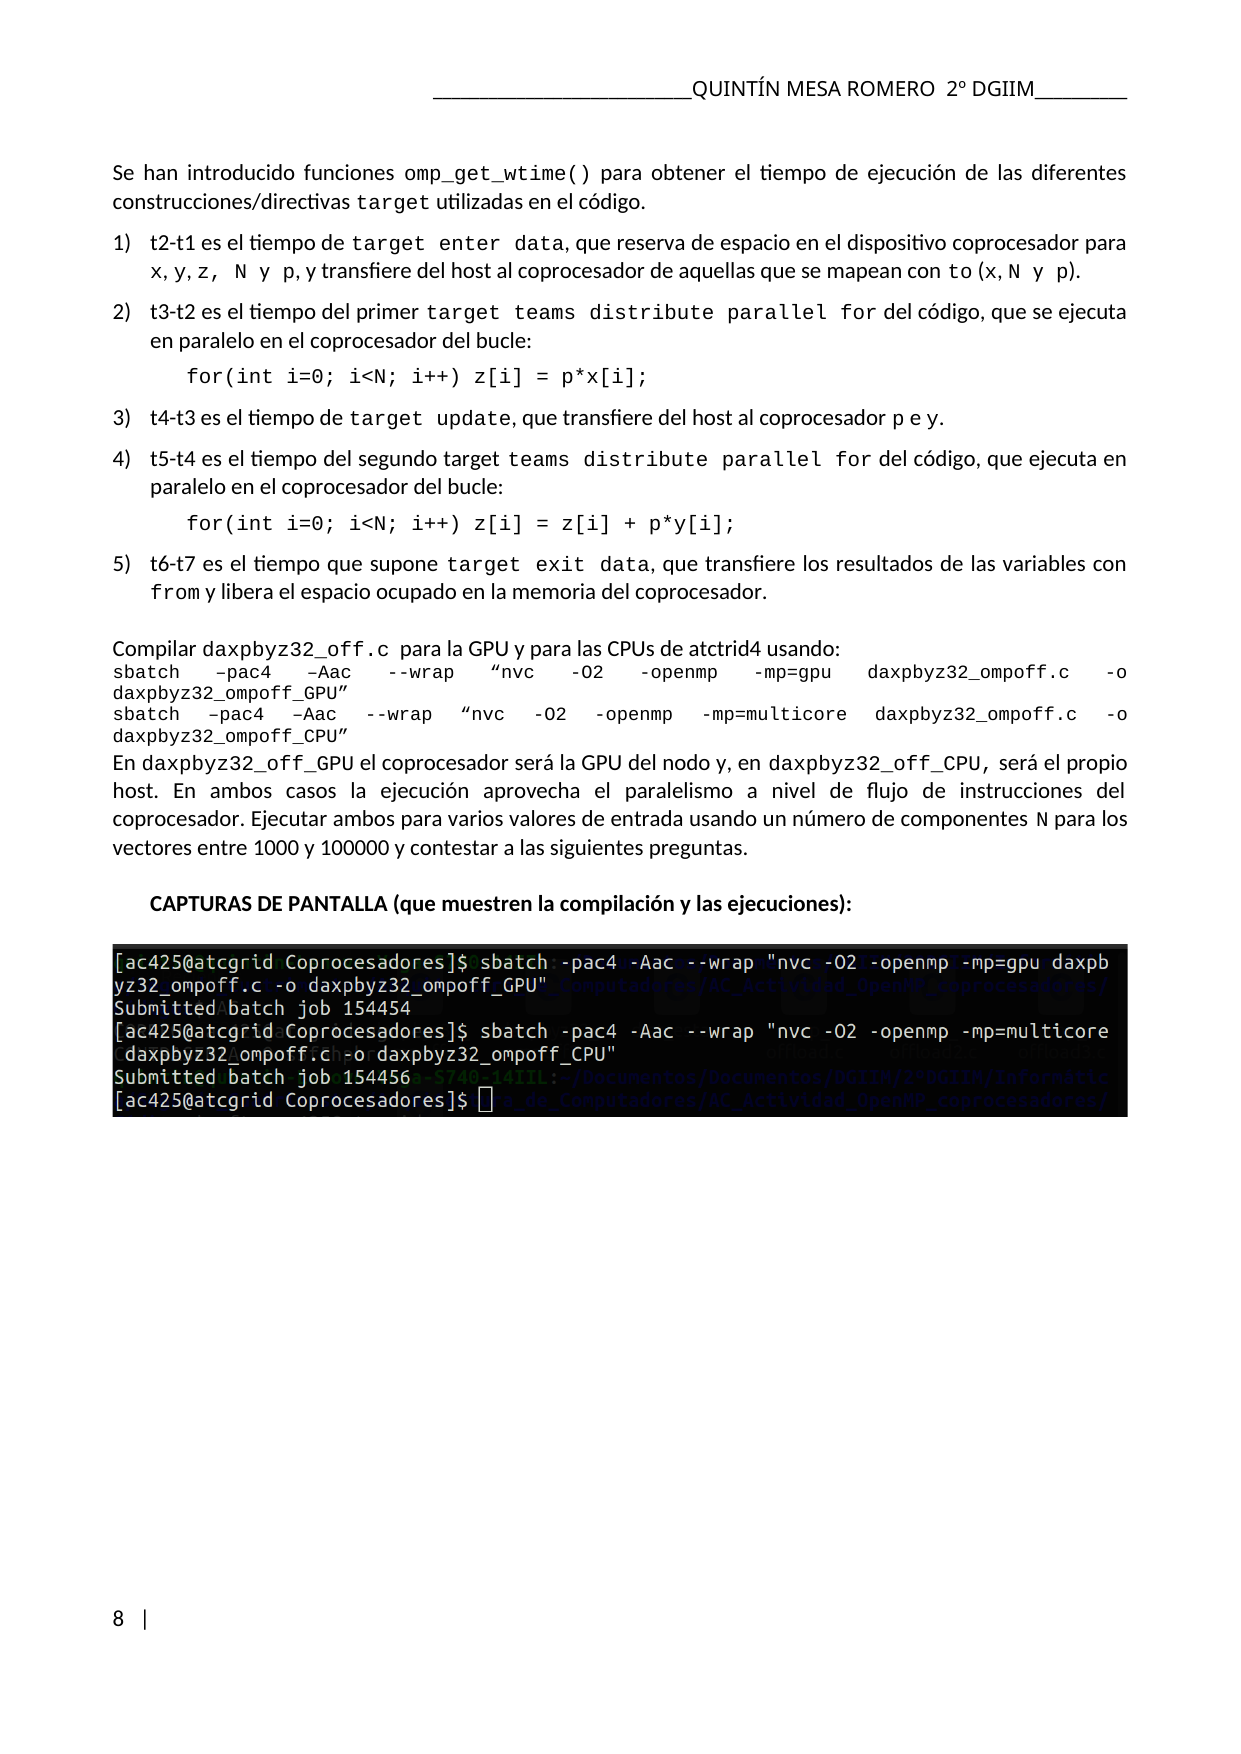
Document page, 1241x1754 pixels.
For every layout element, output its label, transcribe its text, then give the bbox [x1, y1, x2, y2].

list t2-t1 es el tiempo de target enter data, que reserva de espacio en el dispositivo coprocesador para x, y, z, N y p, y transfiere del host al coprocesador de aquellas que se mapean con to (x, N y p). [112, 228, 1128, 285]
text sbatch –pac4 –Aac --wrap “nvc -O2 -openmp -mp=gpu daxpbyz32_ompoff.c -o daxpbyz32_ompoff_GPU” [112, 663, 1128, 705]
text sbatch –pac4 –Aac --wrap “nvc -O2 -openmp -mp=multicore daxpbyz32_ompoff.c -o daxpbyz32_ompoff_CPU” [112, 705, 1128, 748]
list t3-t2 es el tiempo del primer target teams distribute parallel for del código, que se ejecuta en paralelo en el coprocesador del bucle: [112, 297, 1128, 354]
list for(int i=0; i<N; i++) z[i] = p*x[i]; [186, 367, 1128, 390]
list for(int i=0; i<N; i++) z[i] = z[i] + p*y[i]; [186, 513, 1128, 536]
picture [112, 944, 1128, 1117]
list t6-t7 es el tiempo que supone target exit data, que transfiere los resultados de las variables con from y libera el espacio ocupado en la memoria del coprocesador. [112, 549, 1128, 606]
text Se han introducido funciones omp_get_wtime() para obtener el tiempo de ejecución de las diferentes construcciones/directivas target utilizadas en el código. [112, 158, 1128, 215]
list t5-t4 es el tiempo del segundo target teams distribute parallel for del código, que ejecuta en paralelo en el coprocesador del bucle: [112, 444, 1128, 500]
text En daxpbyz32_off_GPU el coprocesador será la GPU del nodo y, en daxpbyz32_off_CPU, será el propio host. En ambos casos la ejecución aprovecha el paralelismo a nivel de flujo de instrucciones del coprocesador. Ejecutar ambos para varios valores de entrada usando un número de componentes N para los vectores entre 1000 y 100000 y contestar a las siguientes preguntas. [112, 748, 1128, 861]
text CAPTURAS DE PANTALLA (que muestren la compilación y las ejecuciones): [150, 889, 1128, 917]
list t4-t3 es el tiempo de target update, que transfiere del host al coprocesador p e y. [112, 403, 1128, 431]
text Compilar daxpbyz32_off.c para la GPU y para las CPUs de atctrid4 usando: [112, 634, 1128, 663]
